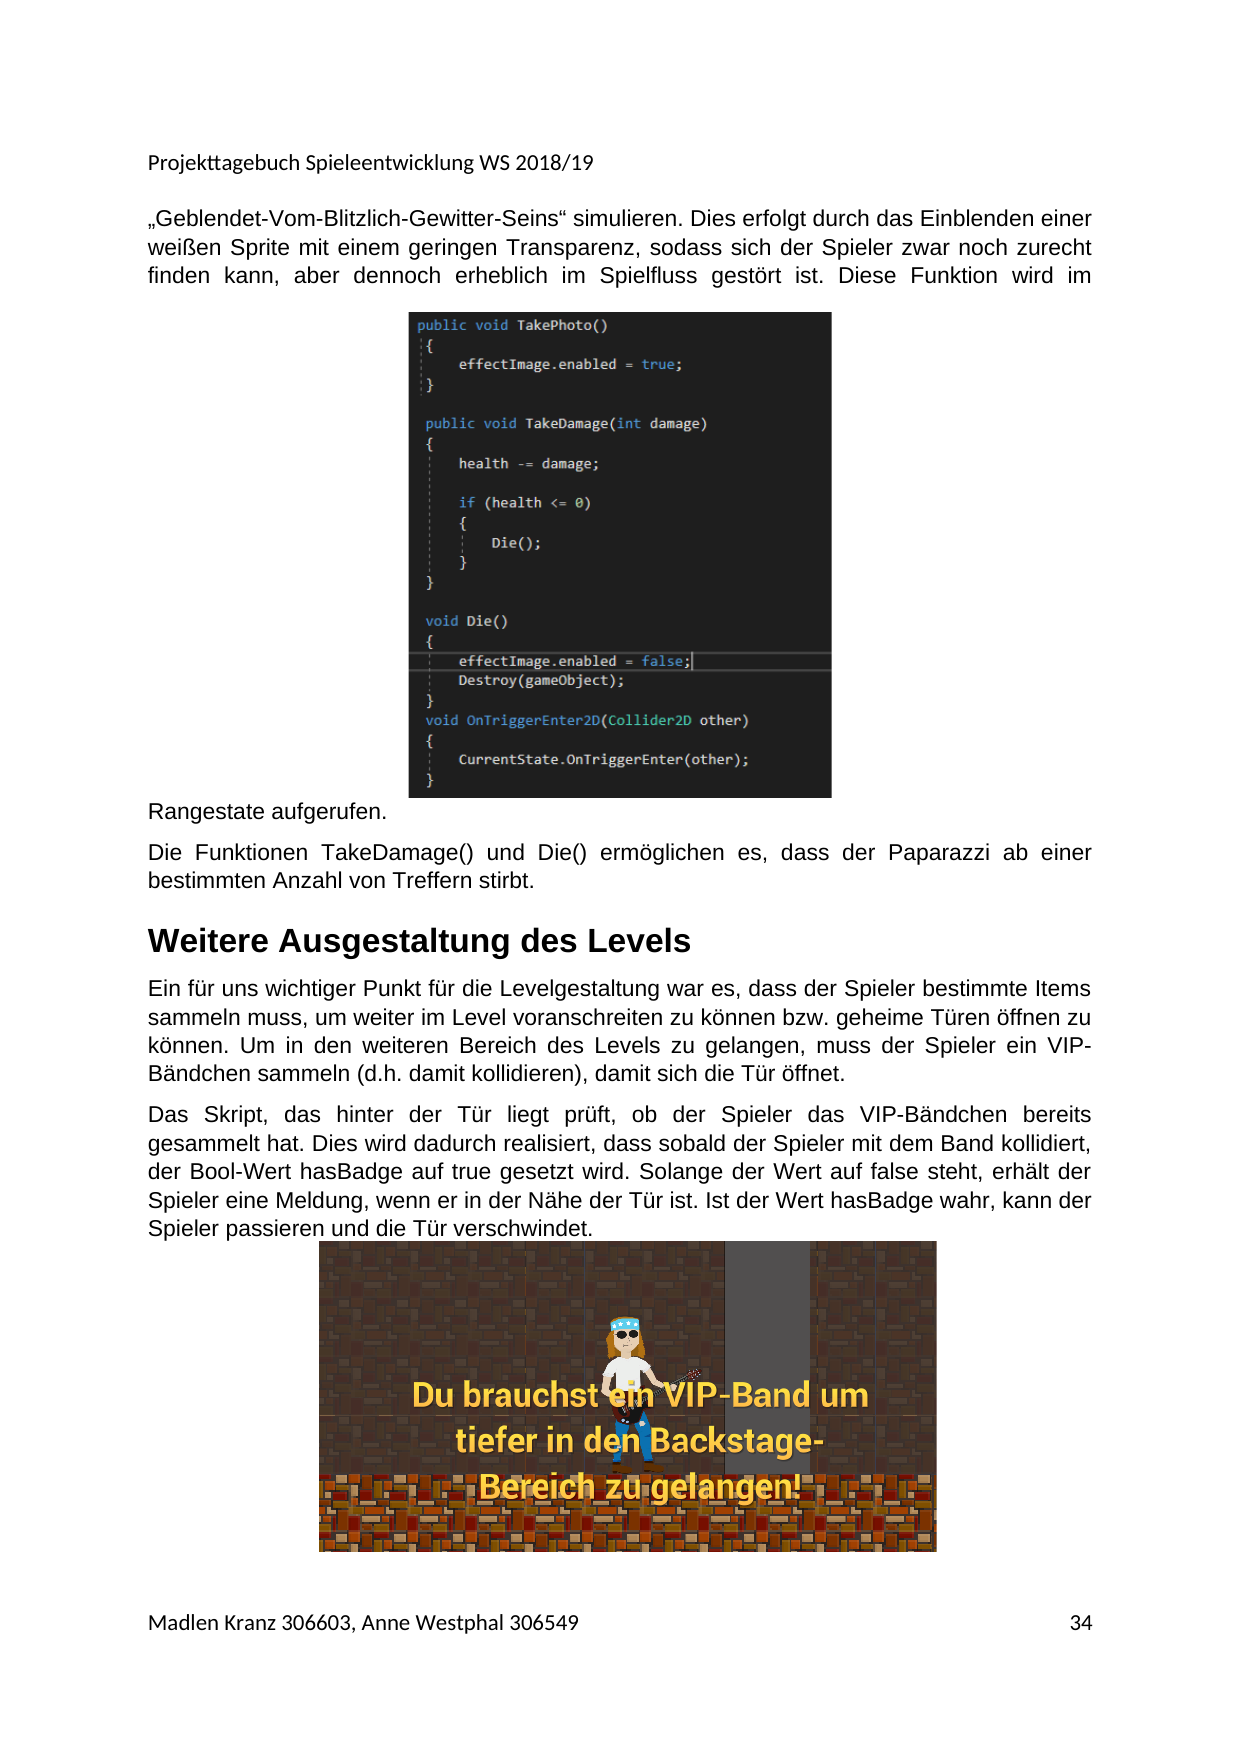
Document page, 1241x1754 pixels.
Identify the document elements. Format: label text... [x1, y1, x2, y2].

text „Geblendet-Vom-Blitzlich-Gewitter-Seins“ simulieren. Dies erfolgt durch das Einblenden einer weißen Sprite mit einem geringen Transparenz, sodass sich der Spieler zwar noch zurecht finden kann, aber dennoch erheblich im Spielfluss gestört ist. Diese Funktion wird im Rangestate aufgerufen. [148, 205, 1093, 824]
text Das Skript, das hinter der Tür liegt prüft, ob der Spieler das VIP-Bändchen bereits gesammelt hat. Dies wird dadurch realisiert, dass sobald der Spieler mit dem Band kollidiert, der Bool-Wert hasBadge auf true gesetzt wird. Solange der Wert auf false steht, erhält der Spieler eine Meldung, wenn er in der Nähe der Tür ist. Ist der Wert hasBadge wahr, kann der Spieler passieren und die Tür verschwindet. [148, 1101, 1093, 1241]
picture [319, 1241, 937, 1552]
picture [408, 312, 832, 798]
subtitle Weitere Ausgestaltung des Levels [148, 921, 1093, 959]
text Die Funktionen TakeDamage() und Die() ermöglichen es, dass der Paparazzi ab einer bestimmten Anzahl von Treffern stirbt. [148, 839, 1093, 894]
text Ein für uns wichtiger Punkt für die Levelgestaltung war es, dass der Spieler bestimmte Items sammeln muss, um weiter im Level voranschreiten zu können bzw. geheime Türen öffnen zu können. Um in den weiteren Bereich des Levels zu gelangen, muss der Spieler ein VIP-Bändchen sammeln (d.h. damit kollidieren), damit sich die Tür öffnet. [148, 975, 1093, 1087]
